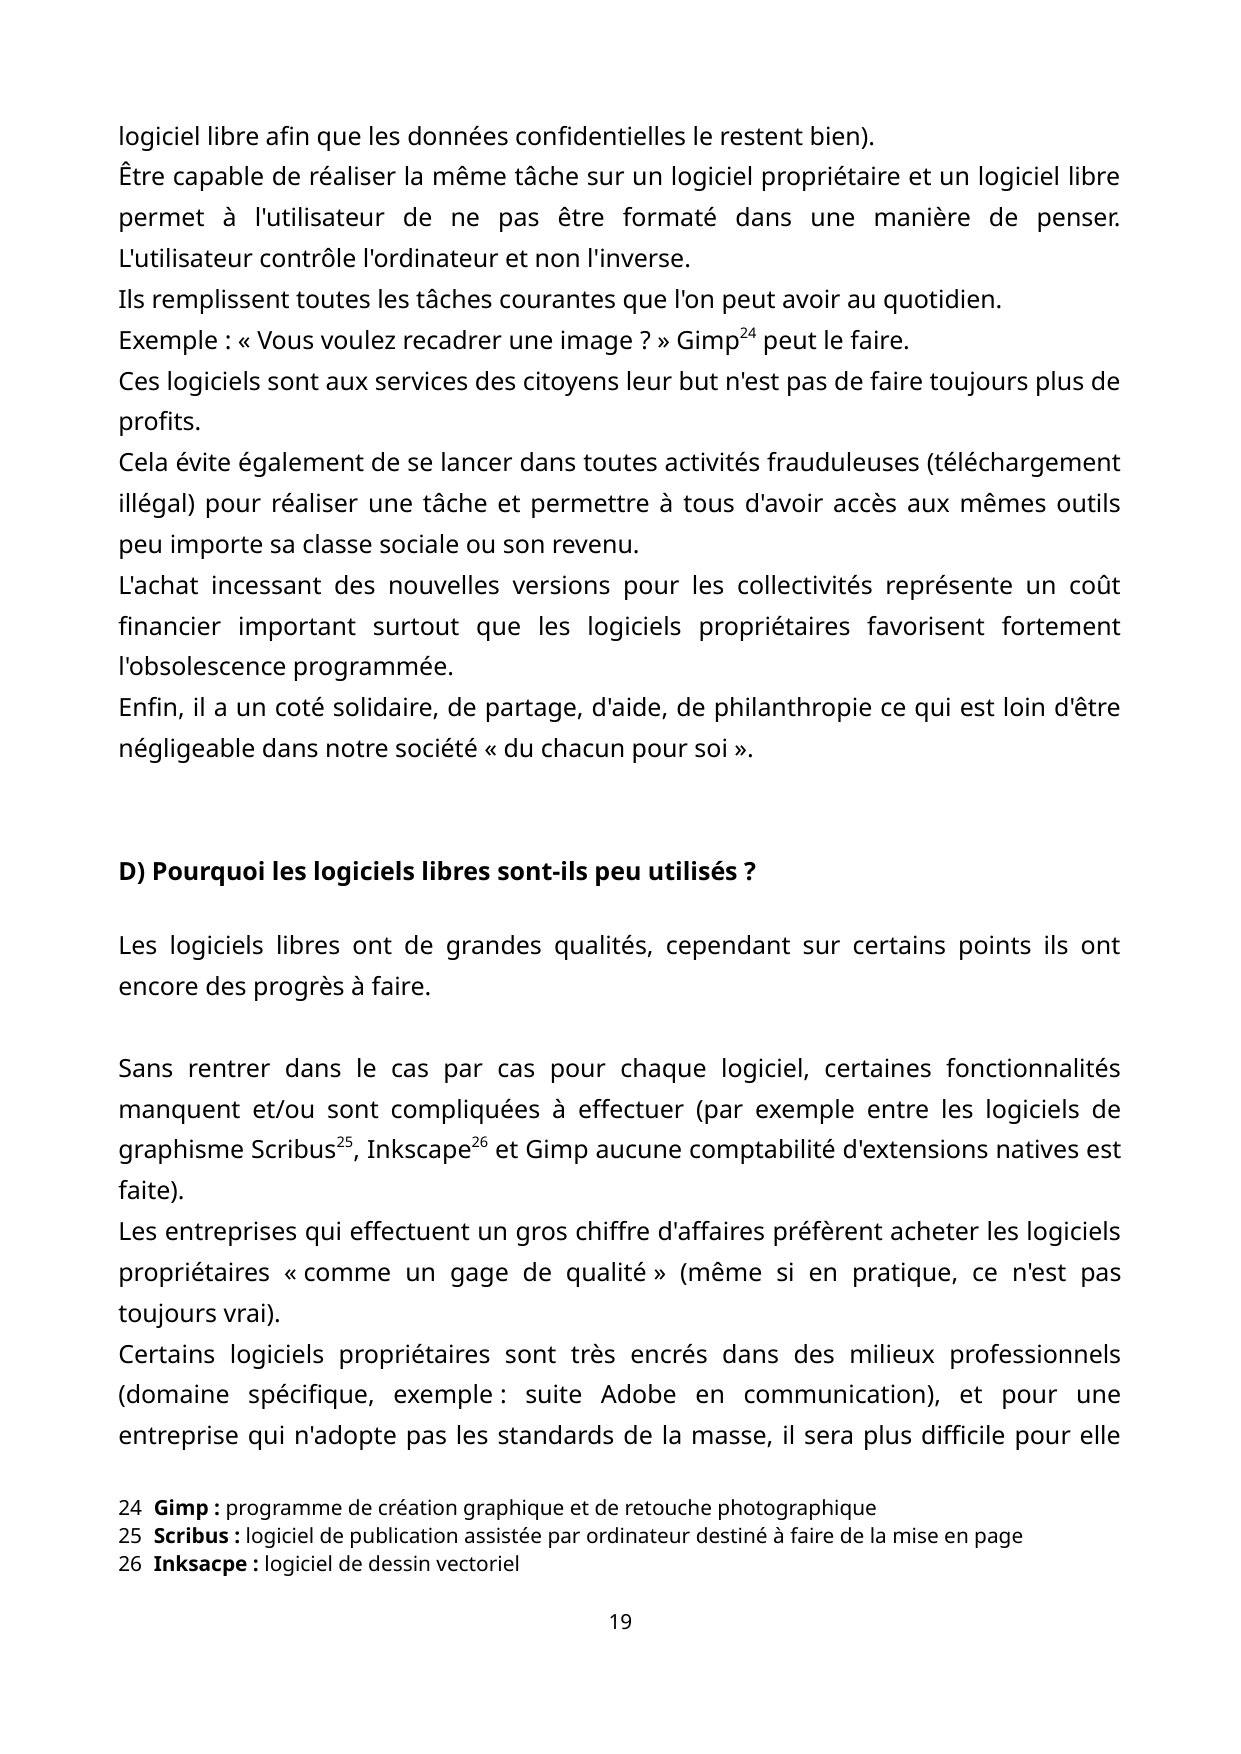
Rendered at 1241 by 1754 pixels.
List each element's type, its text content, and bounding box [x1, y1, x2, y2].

text Être capable de réaliser la même tâche sur un logiciel propriétaire et un logiciel libre permet à l'utilisateur de ne pas être formaté dans une manière de penser. L'utilisateur contrôle l'ordinateur et non l'inverse. [118, 159, 1122, 275]
text Exemple : « Vous voulez recadrer une image ? » Gimp peut le faire. [118, 322, 1122, 356]
text Les entreprises qui effectuent un gros chiffre d'affaires préfèrent acheter les logiciels propriétaires « comme un gage de qualité » (même si en pratique, ce n'est pas toujours vrai). [118, 1214, 1122, 1329]
text Certains logiciels propriétaires sont très encrés dans des milieux professionnels (domaine spécifique, exemple : suite Adobe en communication), et pour une entreprise qui n'adopte pas les standards de la masse, il sera plus difficile pour elle [118, 1336, 1122, 1452]
text Enfin, il a un coté solidaire, de partage, d'aide, de philanthropie ce qui est loin d'être négligeable dans notre société « du chacun pour soi ». [118, 690, 1122, 765]
text Gimp : programme de création graphique et de retouche photographique [118, 1493, 1122, 1521]
text Cela évite également de se lancer dans toutes activités frauduleuses (téléchargement illégal) pour réaliser une tâche et permettre à tous d'avoir accès aux mêmes outils peu importe sa classe sociale ou son revenu. [118, 445, 1122, 561]
text Ils remplissent toutes les tâches courantes que l'on peut avoir au quotidien. [118, 281, 1122, 316]
text Ces logiciels sont aux services des citoyens leur but n'est pas de faire toujours plus de profits. [118, 363, 1122, 438]
text L'achat incessant des nouvelles versions pour les collectivités représente un coût financier important surtout que les logiciels propriétaires favorisent fortement l'obsolescence programmée. [118, 567, 1122, 683]
text Le code source n'aura pas de trackers, cookies ou tout autre add-on pour limiter, surveiller l'utilisateur (par exemple, le pentagone n'utilise pas Skype, mais un logiciel libre afin que les données confidentielles le restent bien). [118, 118, 1122, 152]
text Scribus : logiciel de publication assistée par ordinateur destiné à faire de la mise en page [118, 1521, 1122, 1549]
text Inksacpe : logiciel de dessin vectoriel [118, 1549, 1122, 1578]
text Les logiciels libres ont de grandes qualités, cependant sur certains points ils ont encore des progrès à faire. [118, 928, 1122, 1003]
subtitle Pourquoi les logiciels libres sont-ils peu utilisés ? [118, 853, 1122, 887]
text Sans rentrer dans le cas par cas pour chaque logiciel, certaines fonctionnalités manquent et/ou sont compliquées à effectuer (par exemple entre les logiciels de graphisme Scribus, Inkscape et Gimp aucune comptabilité d'extensions natives est faite). [118, 1051, 1122, 1207]
